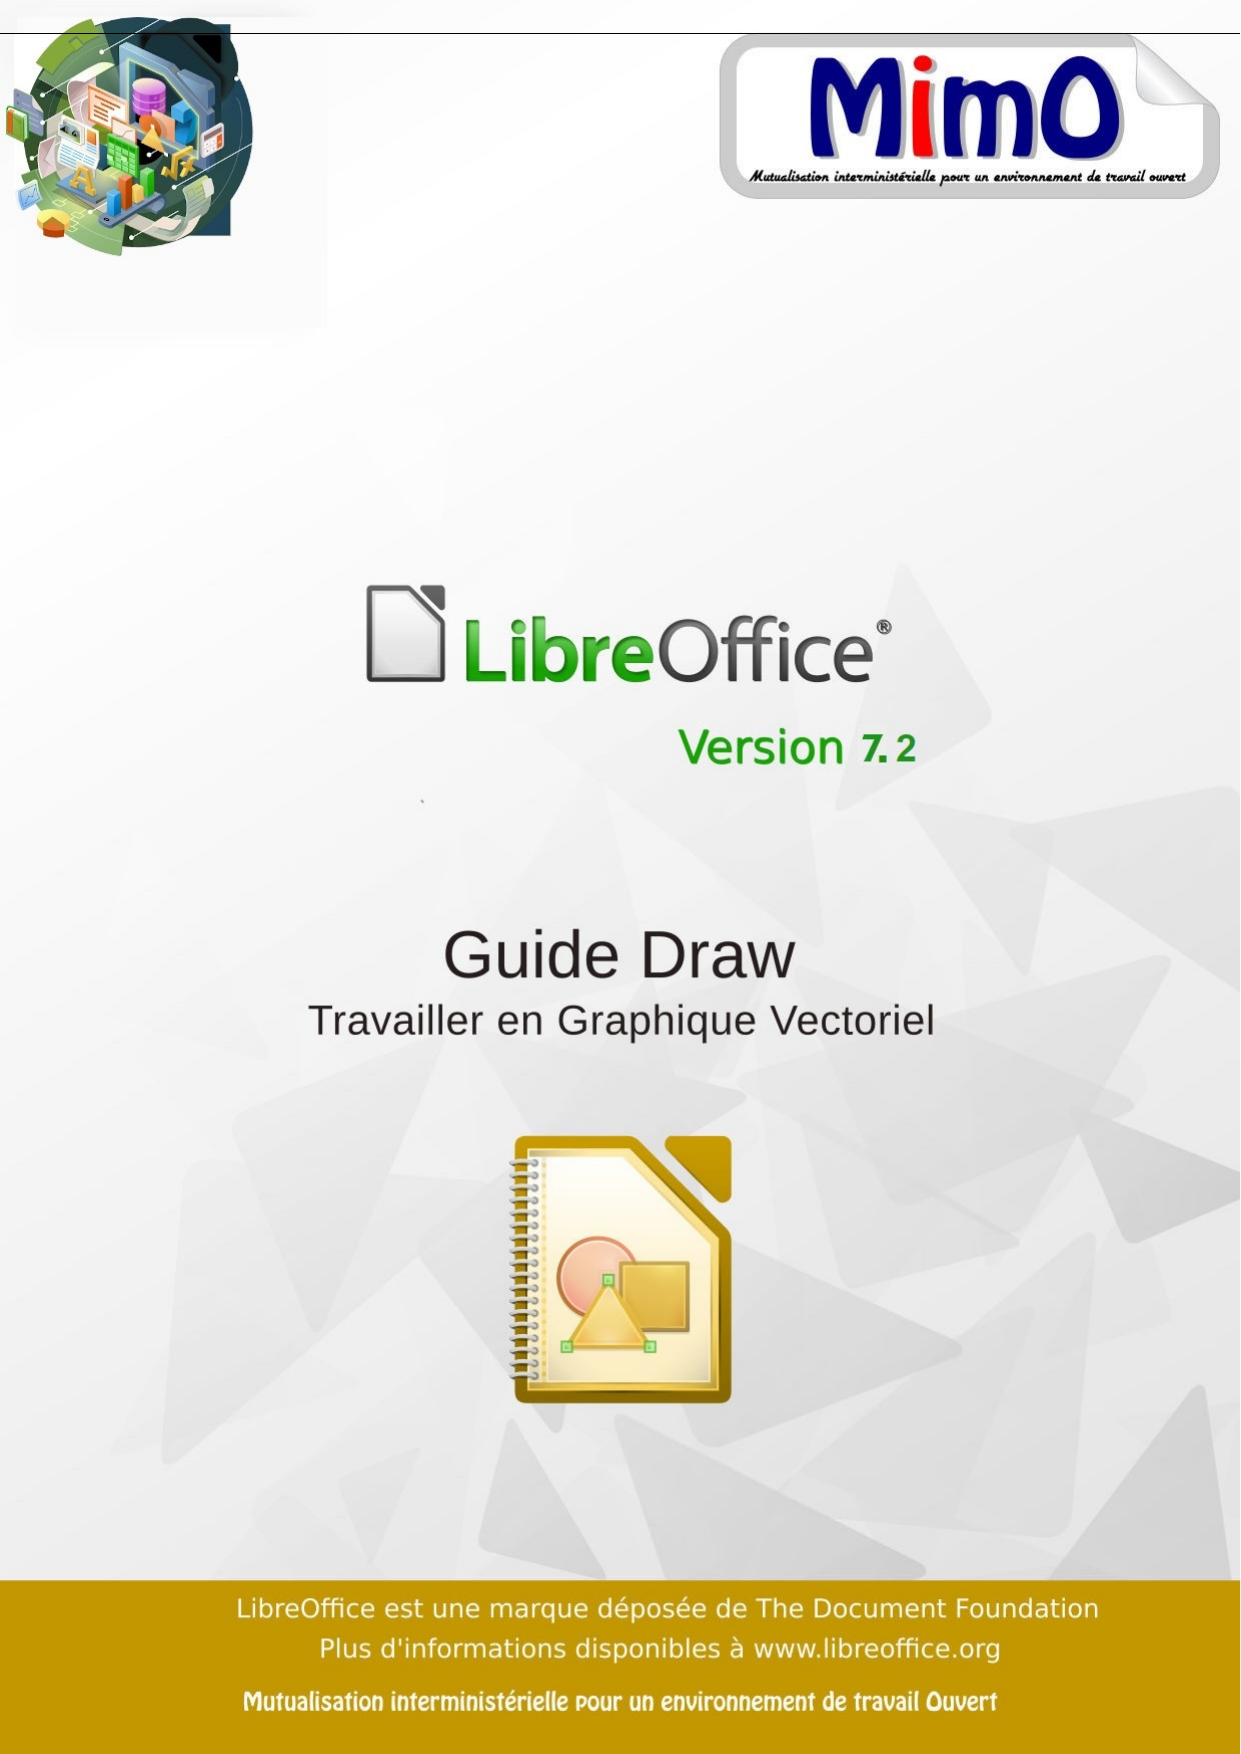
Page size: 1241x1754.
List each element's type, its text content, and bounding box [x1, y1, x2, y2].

picture [0, 34, 1241, 1754]
text Note à l’attention du lecteur [0, 0, 1240, 33]
